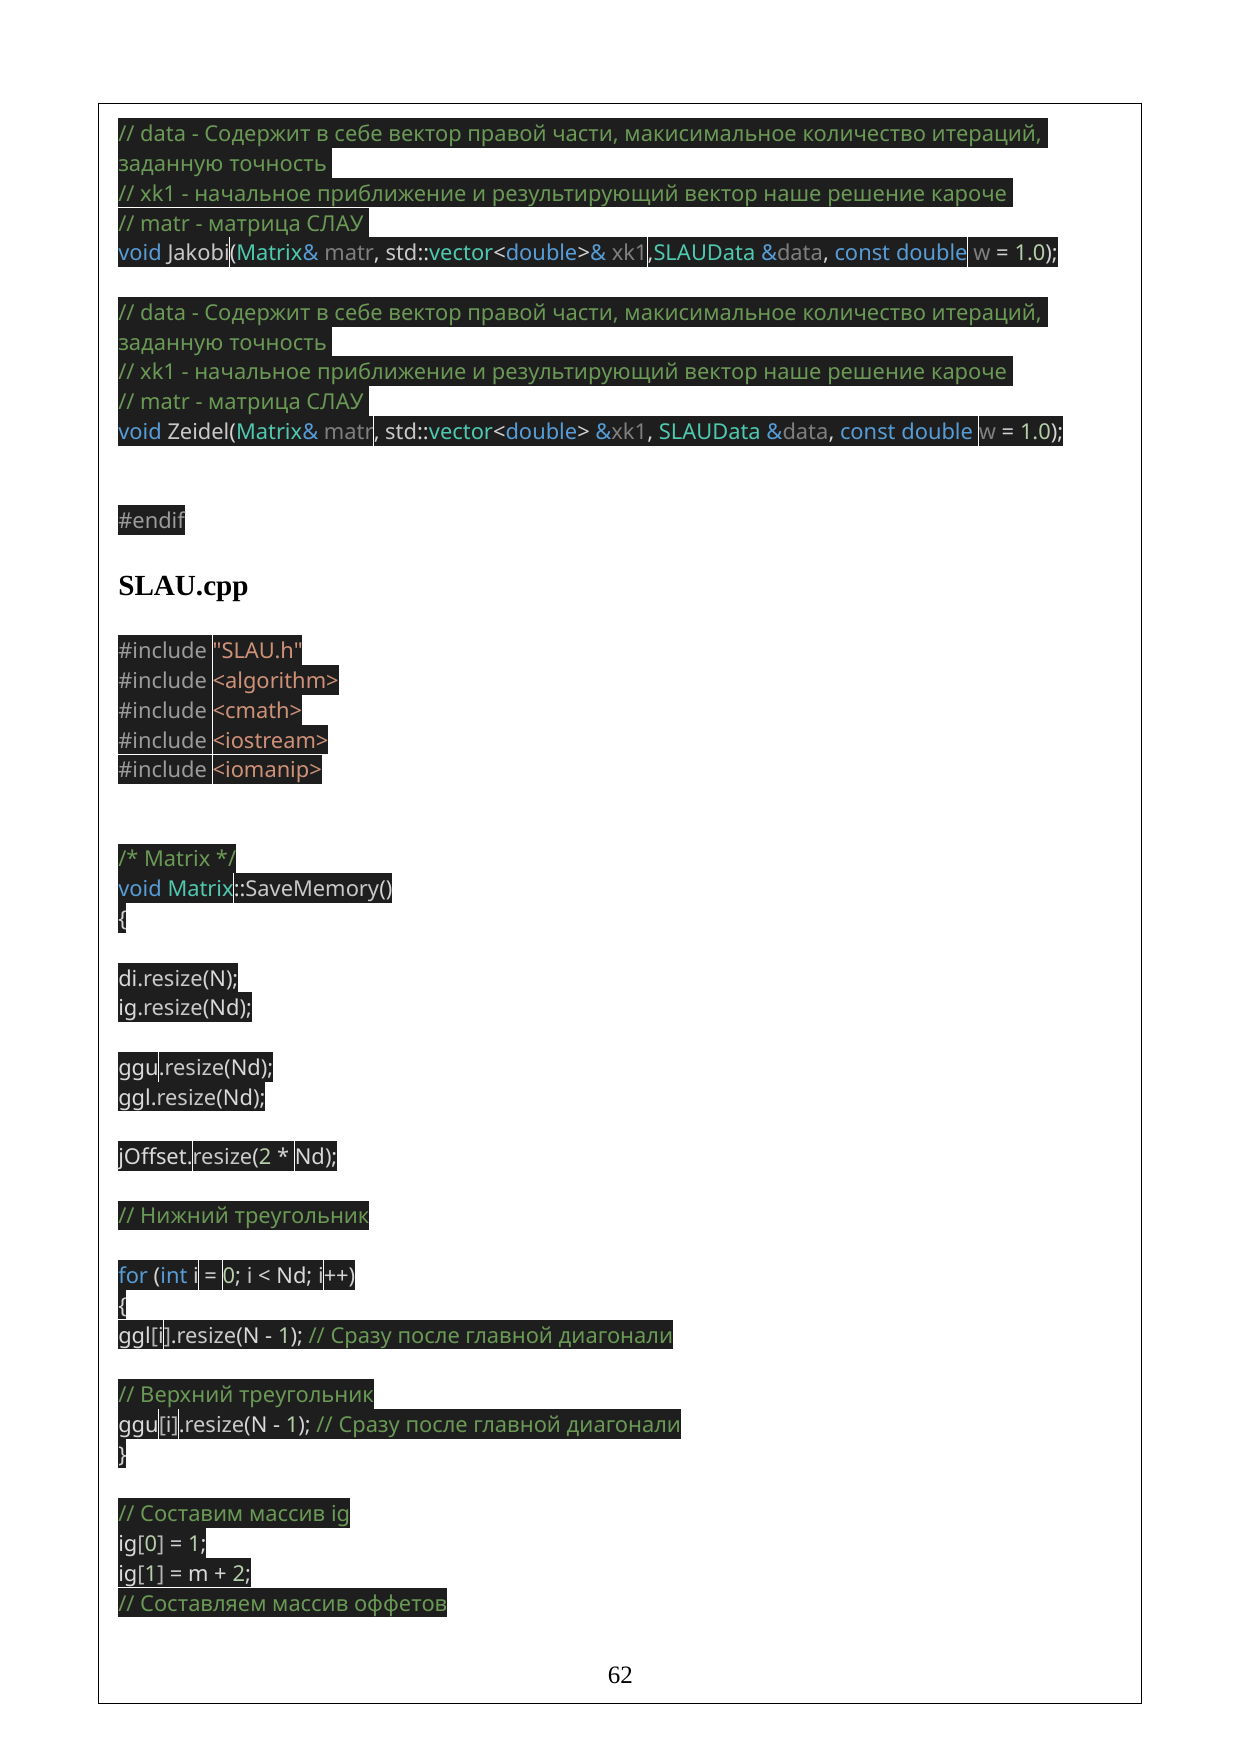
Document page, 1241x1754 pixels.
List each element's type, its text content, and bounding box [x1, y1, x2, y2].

text #include "SLAU.h" [118, 635, 1137, 665]
text ig[0] = 1; [118, 1528, 1122, 1558]
text // Нижний треугольник [118, 1201, 1122, 1230]
text // data - Содержит в себе вектор правой части, макисимальное количество итераций, заданную точность [118, 118, 1122, 178]
text // data - Содержит в себе вектор правой части, макисимальное количество итераций, заданную точность [118, 297, 1122, 356]
text ggl[i].resize(N - 1); // Сразу после главной диагонали [118, 1319, 1122, 1349]
text void Jakobi(Matrix& matr, std::vector<double>& xk1,SLAUData &data, const double w = 1.0); [118, 237, 1122, 267]
text // xk1 - начальное приближение и результирующий вектор наше решение кароче [118, 356, 1122, 386]
text ig.resize(Nd); [118, 992, 1122, 1022]
text #include <iomanip> [118, 754, 1122, 784]
text ig[1] = m + 2; [118, 1558, 1122, 1587]
text di.resize(N); [118, 962, 1122, 992]
text { [118, 903, 1122, 933]
text #endif [118, 505, 1122, 535]
text jOffset.resize(2 * Nd); [118, 1141, 1122, 1171]
text // matr - матрица СЛАУ [118, 207, 1122, 237]
text void Zeidel(Matrix& matr, std::vector<double> &xk1, SLAUData &data, const double w = 1.0); [118, 416, 1122, 446]
text } [118, 1439, 1122, 1468]
text // matr - матрица СЛАУ [118, 386, 1122, 416]
text ggu.resize(Nd); [118, 1052, 1122, 1082]
text // xk1 - начальное приближение и результирующий вектор наше решение кароче [118, 178, 1122, 207]
text // Верхний треугольник [118, 1379, 1122, 1409]
text /* Matrix */ [118, 843, 1122, 873]
text // Составляем массив оффетов [118, 1587, 1122, 1617]
list SLAU.cpp [118, 568, 1137, 602]
text ggl.resize(Nd); [118, 1082, 1122, 1111]
text ggu[i].resize(N - 1); // Сразу после главной диагонали [118, 1409, 1122, 1439]
text void Matrix::SaveMemory() [118, 873, 1122, 903]
text #include <iostream> [118, 725, 1122, 754]
text { [118, 1290, 1122, 1319]
text // Составим массив ig [118, 1498, 1122, 1528]
text #include <algorithm> [118, 665, 1122, 695]
text #include <cmath> [118, 695, 1122, 725]
text for (int i = 0; i < Nd; i++) [118, 1260, 1122, 1290]
